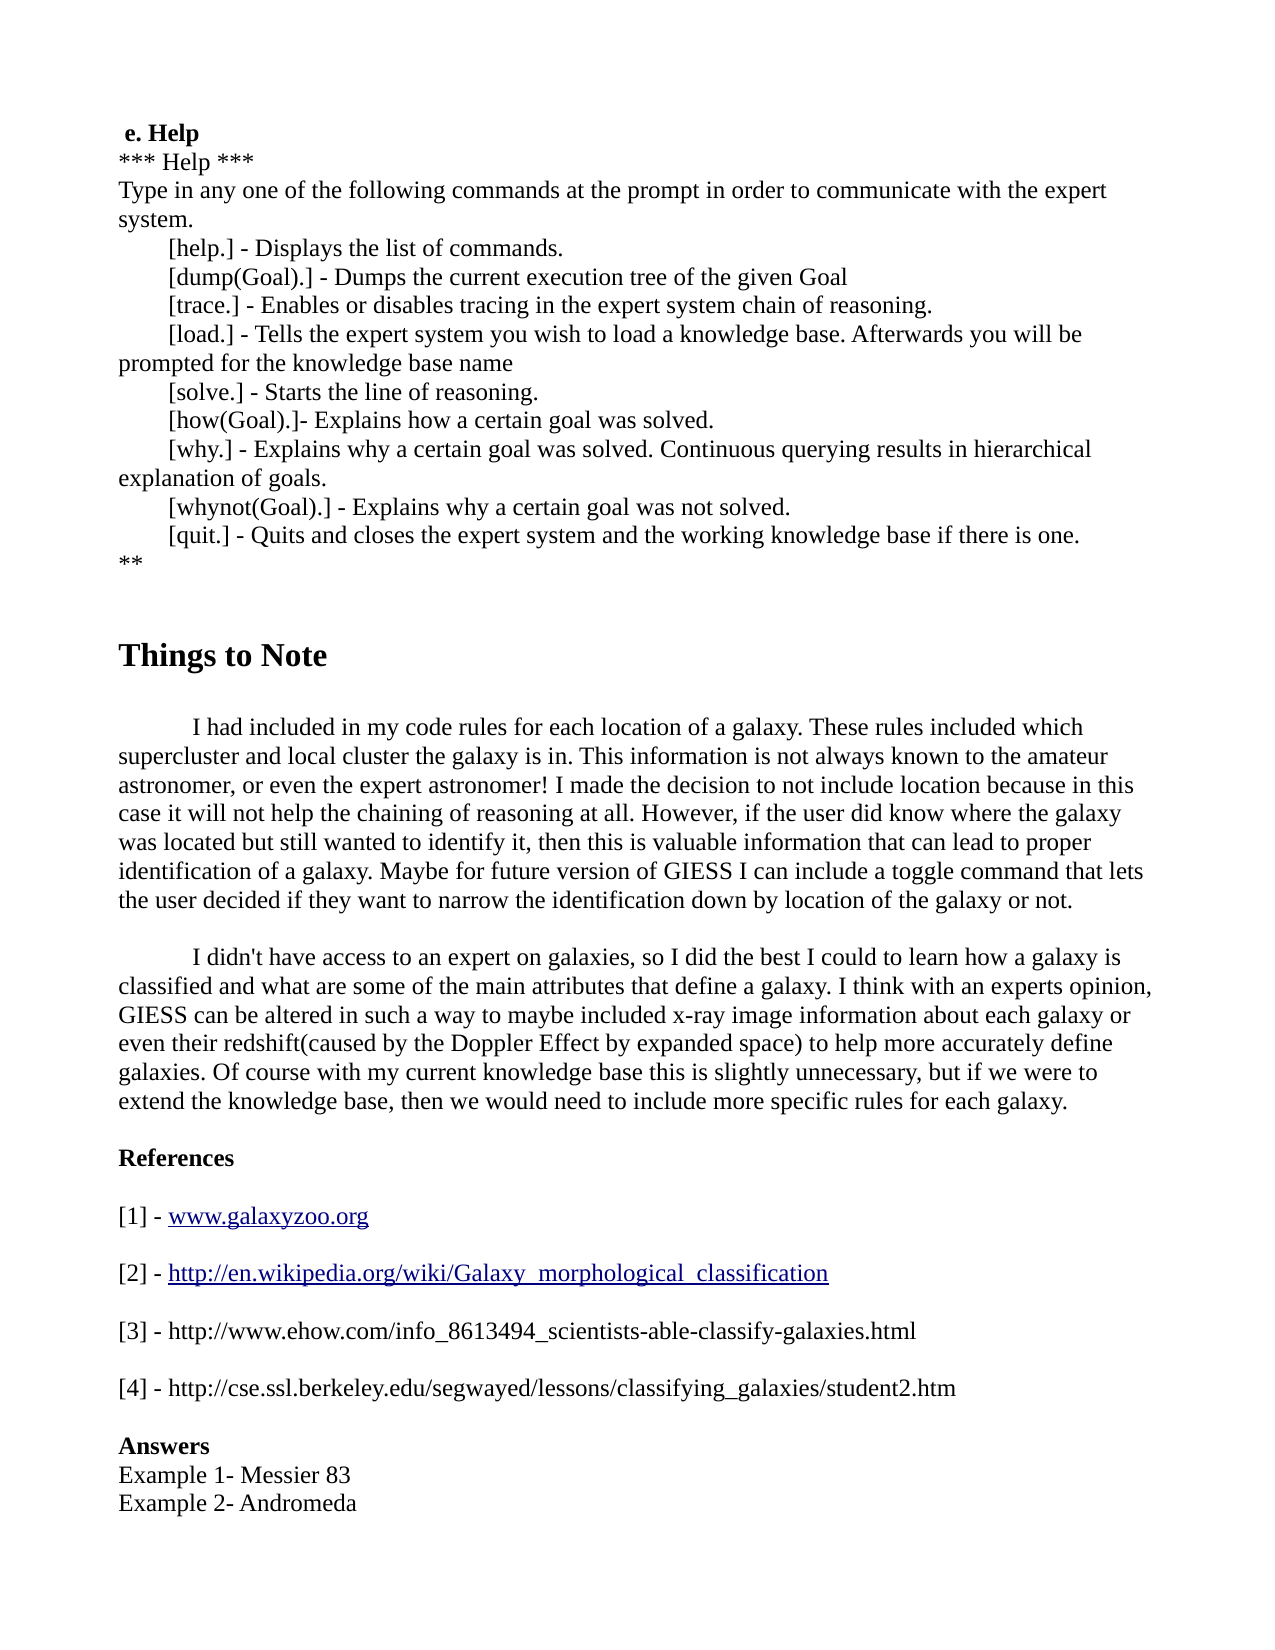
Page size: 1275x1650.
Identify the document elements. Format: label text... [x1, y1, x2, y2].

text [whynot(Goal).] - Explains why a certain goal was not solved. [118, 492, 1157, 521]
text e. Help [118, 118, 1157, 147]
text [help.] - Displays the list of commands. [118, 233, 1157, 262]
text [1] - www.galaxyzoo.org [118, 1201, 1157, 1230]
text References [118, 1143, 1157, 1172]
text [load.] - Tells the expert system you wish to load a knowledge base. Afterwards you will be prompted for the knowledge base name [118, 319, 1157, 377]
text [trace.] - Enables or disables tracing in the expert system chain of reasoning. [118, 291, 1157, 319]
text [dump(Goal).] - Dumps the current execution tree of the given Goal [118, 262, 1157, 291]
text I had included in my code rules for each location of a galaxy. These rules included which supercluster and local cluster the galaxy is in. This information is not always known to the amateur astronomer, or even the expert astronomer! I made the decision to not include location because in this case it will not help the chaining of reasoning at all. However, if the user did know where the galaxy was located but still wanted to identify it, then this is valuable information that can lead to proper identification of a galaxy. Maybe for future version of GIESS I can include a toggle command that lets the user decided if they want to narrow the identification down by location of the galaxy or not. [118, 712, 1157, 913]
text [3] - http://www.ehow.com/info_8613494_scientists-able-classify-galaxies.html [118, 1316, 1157, 1345]
text *** Help *** [118, 147, 1157, 176]
text [quit.] - Quits and closes the expert system and the working knowledge base if there is one. [118, 521, 1157, 549]
text Things to Note [118, 636, 1157, 674]
text [why.] - Explains why a certain goal was solved. Continuous querying results in hierarchical explanation of goals. [118, 434, 1157, 492]
text Example 1- Messier 83 [118, 1460, 1157, 1488]
text ** [118, 549, 1157, 578]
text Example 2- Andromeda [118, 1488, 1157, 1517]
text Type in any one of the following commands at the prompt in order to communicate with the expert system. [118, 176, 1157, 233]
text [2] - http://en.wikipedia.org/wiki/Galaxy_morphological_classification [118, 1258, 1157, 1287]
text Answers [118, 1431, 1157, 1460]
text [solve.] - Starts the line of reasoning. [118, 377, 1157, 406]
text [4] - http://cse.ssl.berkeley.edu/segwayed/lessons/classifying_galaxies/student2.htm [118, 1373, 1157, 1402]
text I didn't have access to an expert on galaxies, so I did the best I could to learn how a galaxy is classified and what are some of the main attributes that define a galaxy. I think with an experts opinion, GIESS can be altered in such a way to maybe included x-ray image information about each galaxy or even their redshift(caused by the Doppler Effect by expanded space) to help more accurately define galaxies. Of course with my current knowledge base this is slightly unnecessary, but if we were to extend the knowledge base, then we would need to include more specific rules for each galaxy. [118, 942, 1157, 1115]
text [how(Goal).]- Explains how a certain goal was solved. [118, 406, 1157, 434]
